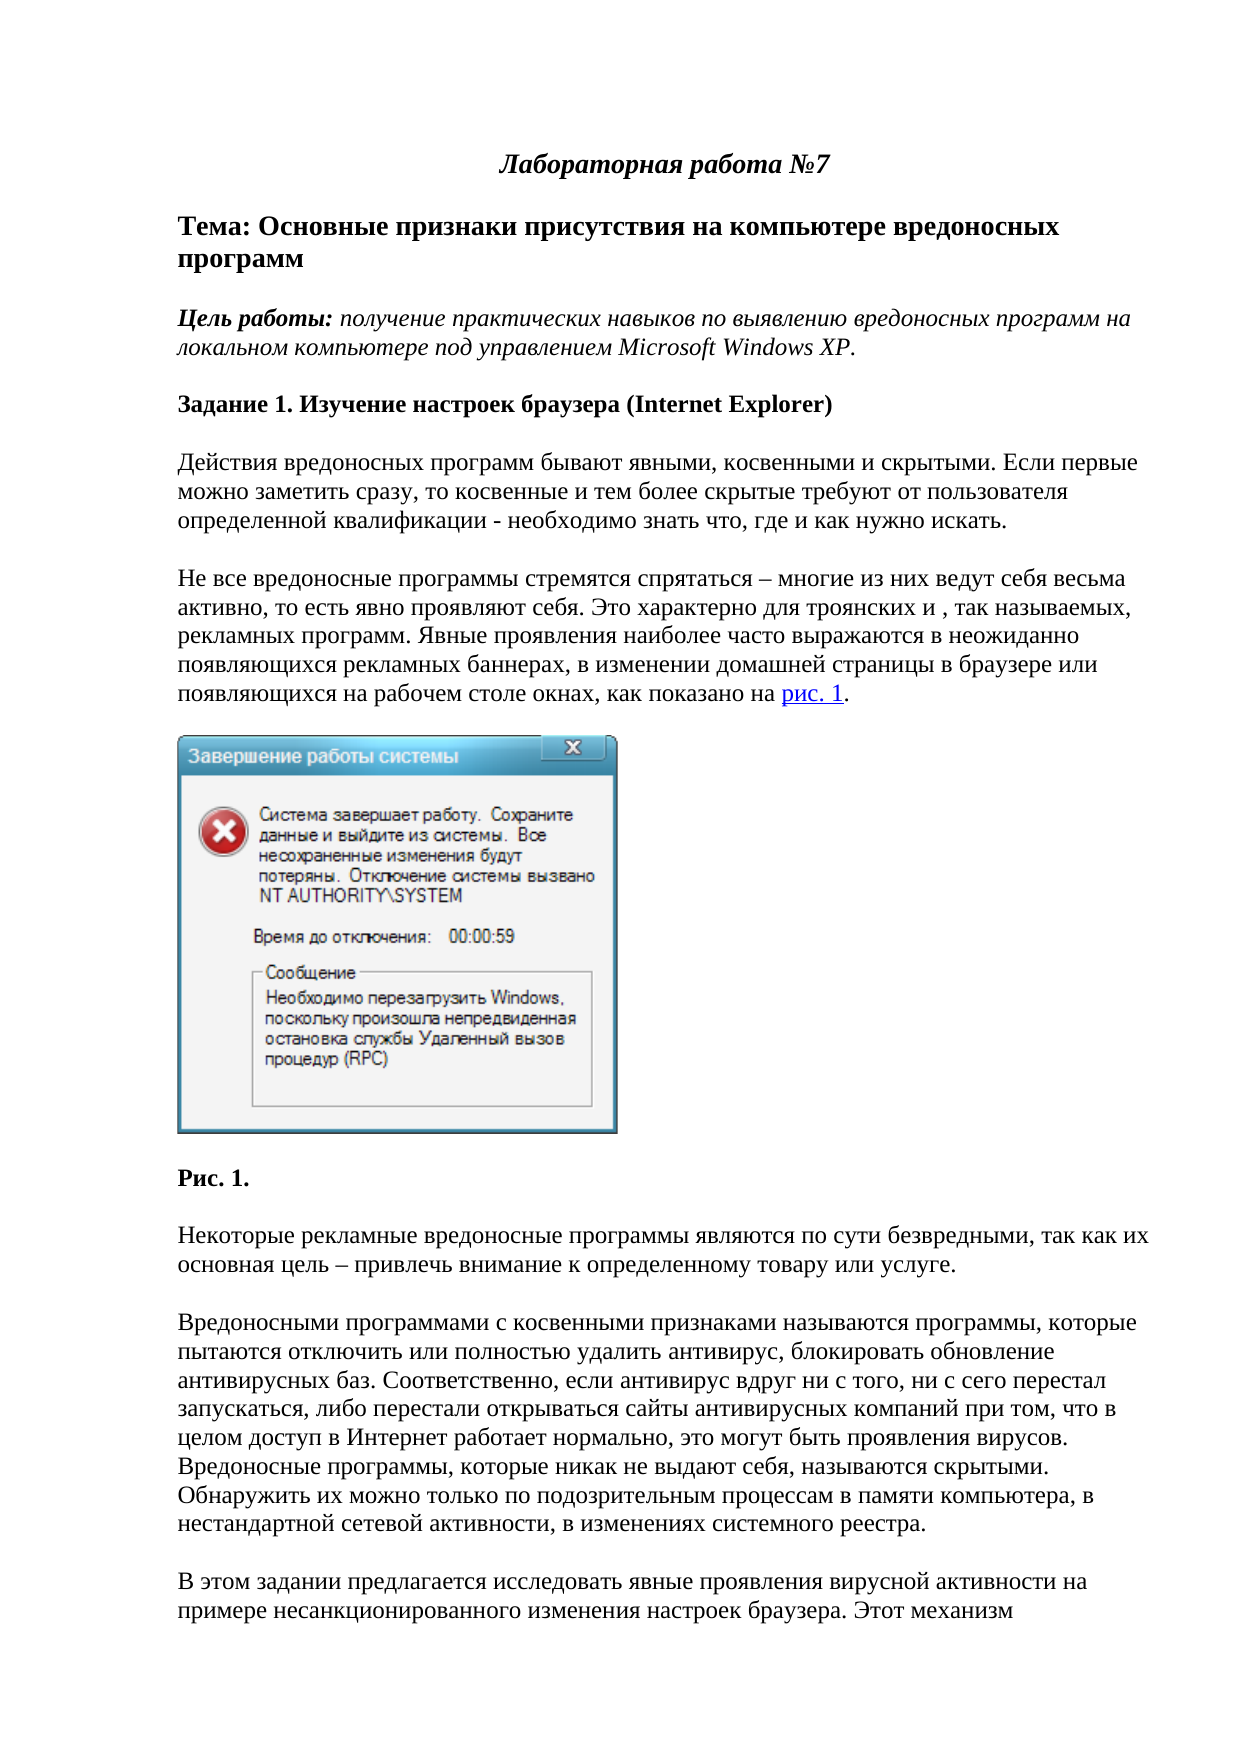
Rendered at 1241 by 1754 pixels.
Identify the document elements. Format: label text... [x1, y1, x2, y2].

picture [177, 735, 618, 1134]
subtitle Лабораторная работа №7 [177, 147, 1152, 180]
text Некоторые рекламные вредоносные программы являются по сути безвредными, так как их основная цель – привлечь внимание к определенному товару или услуге. [177, 1221, 1152, 1278]
text Вредоносными программами с косвенными признаками называются программы, которые пытаются отключить или полностью удалить антивирус, блокировать обновление антивирусных баз. Соответственно, если антивирус вдруг ни с того, ни с сего перестал запускаться, либо перестали открываться сайты антивирусных компаний при том, что в целом доступ в Интернет работает нормально, это могут быть проявления вирусов. Вредоносные программы, которые никак не выдают себя, называются скрытыми. Обнаружить их можно только по подозрительным процессам в памяти компьютера, в нестандартной сетевой активности, в изменениях системного реестра. [177, 1307, 1152, 1537]
subtitle Тема: Основные признаки присутствия на компьютере вредоносных программ [177, 209, 1152, 274]
text Цель работы: получение практических навыков по выявлению вредоносных программ на локальном компьютере под управлением Microsoft Windows XP. [177, 303, 1152, 360]
text В этом задании предлагается исследовать явные проявления вирусной активности на примере несанкционированного изменения настроек браузера. Этот механизм [177, 1566, 1152, 1624]
text Рис. 1. [177, 1134, 1152, 1191]
text Не все вредоносные программы стремятся спрятаться – многие из них ведут себя весьма активно, то есть явно проявляют себя. Это характерно для троянских и , так называемых, рекламных программ. Явные проявления наиболее часто выражаются в неожиданно появляющихся рекламных баннерах, в изменении домашней страницы в браузере или появляющихся на рабочем столе окнах, как показано на рис. 1. [177, 563, 1152, 707]
subtitle Задание 1. Изучение настроек браузера (Internet Explorer) [177, 389, 1152, 418]
text Действия вредоносных программ бывают явными, косвенными и скрытыми. Если первые можно заметить сразу, то косвенные и тем более скрытые требуют от пользователя определенной квалификации - необходимо знать что, где и как нужно искать. [177, 447, 1152, 534]
